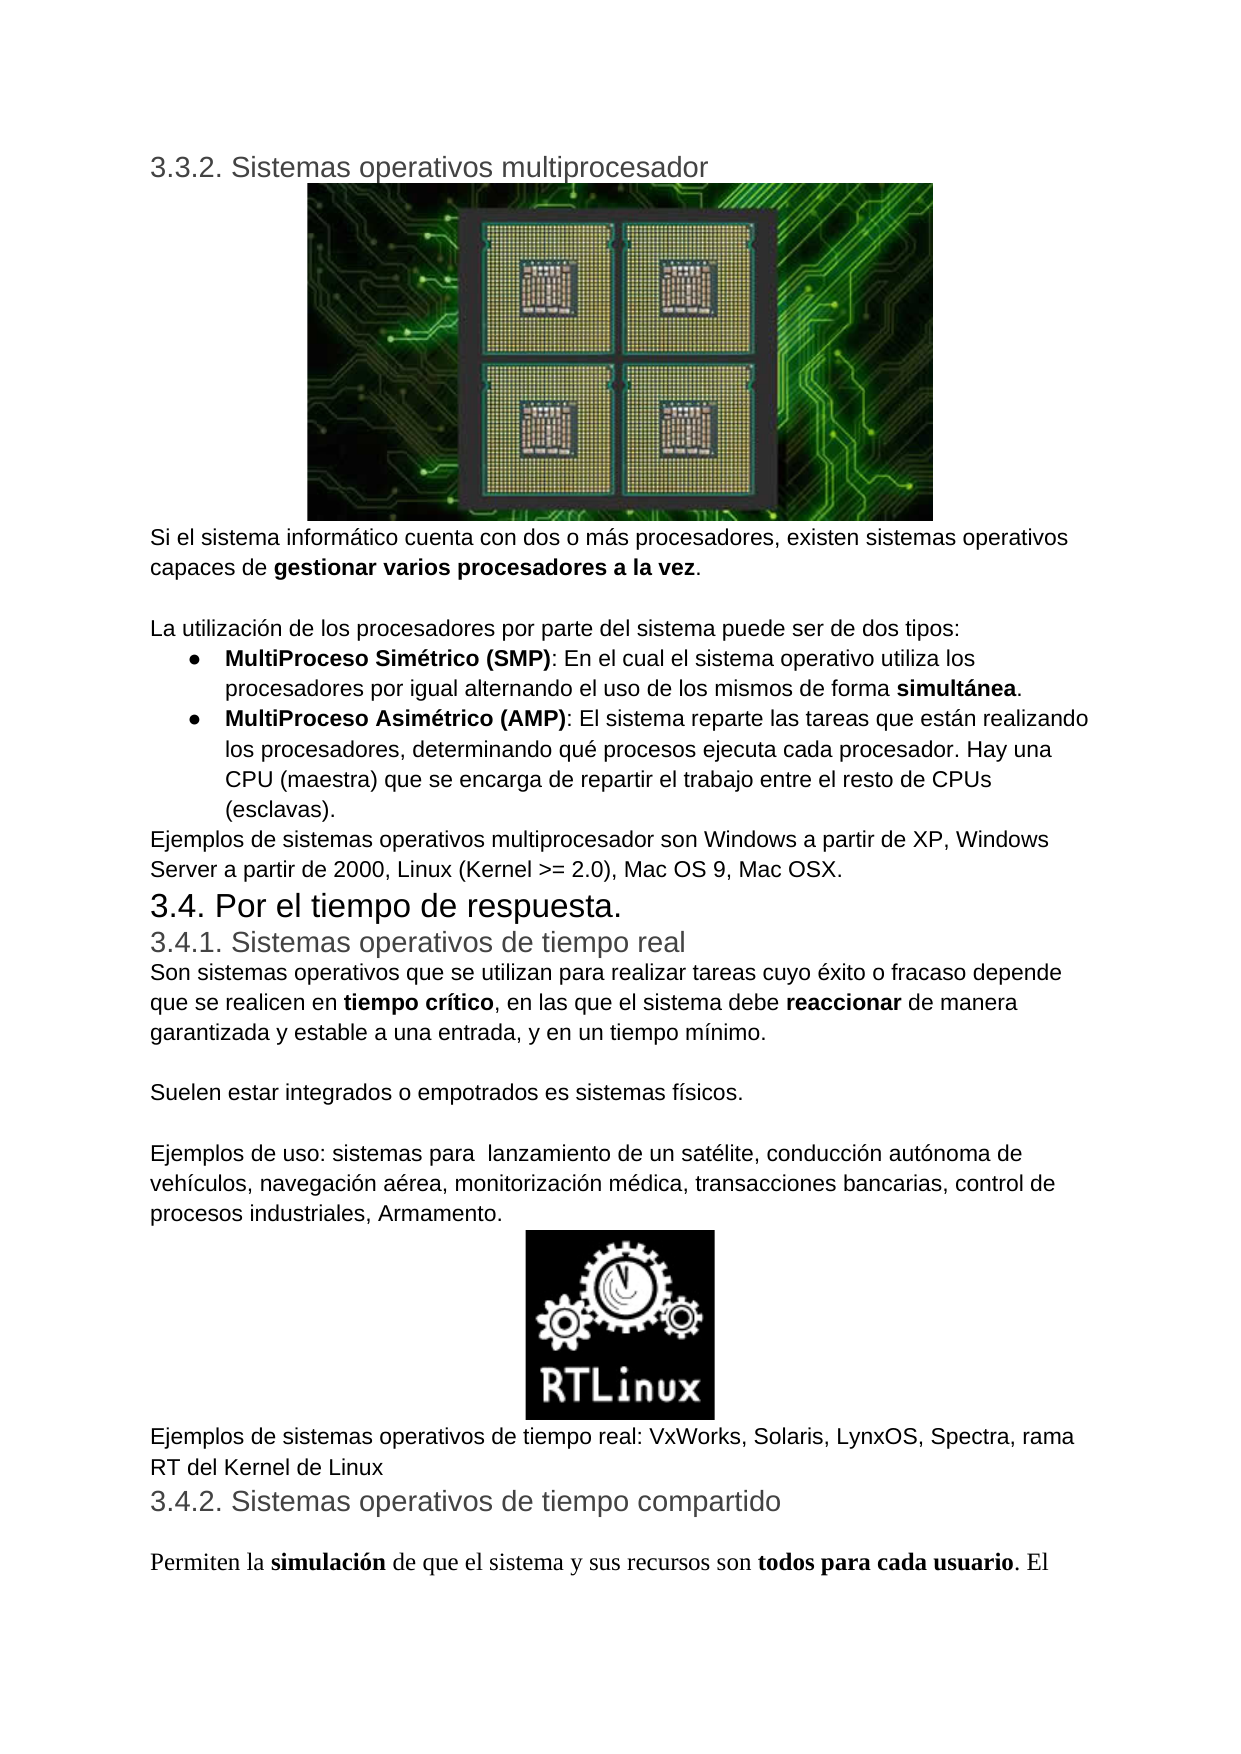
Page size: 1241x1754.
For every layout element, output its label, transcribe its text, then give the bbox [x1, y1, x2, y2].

picture [307, 183, 933, 521]
subtitle 3.4.2. Sistemas operativos de tiempo compartido [150, 1484, 1090, 1517]
picture [525, 1230, 715, 1420]
text Son sistemas operativos que se utilizan para realizar tareas cuyo éxito o fracaso depende que se realicen en tiempo crítico, en las que el sistema debe reaccionar de manera garantizada y estable a una entrada, y en un tiempo mínimo. [150, 958, 1090, 1045]
text Permiten la simulación de que el sistema y sus recursos son todos para cada usuario. El [150, 1547, 1090, 1576]
text Si el sistema informático cuenta con dos o más procesadores, existen sistemas operativos capaces de gestionar varios procesadores a la vez. [150, 524, 1090, 581]
text Suelen estar integrados o empotrados es sistemas físicos. [150, 1079, 1090, 1106]
text Ejemplos de uso: sistemas para lanzamiento de un satélite, conducción autónoma de vehículos, navegación aérea, monitorización médica, transacciones bancarias, control de procesos industriales, Armamento. [150, 1140, 1090, 1227]
list MultiProceso Simétrico (SMP): En el cual el sistema operativo utiliza los procesadores por igual alternando el uso de los mismos de forma simultánea. [187, 645, 1090, 701]
subtitle 3.3.2. Sistemas operativos multiprocesador [150, 150, 1090, 183]
text Ejemplos de sistemas operativos de tiempo real: VxWorks, Solaris, LynxOS, Spectra, rama RT del Kernel de Linux [150, 1423, 1090, 1480]
subtitle 3.4. Por el tiempo de respuesta. [150, 887, 1090, 925]
subtitle 3.4.1. Sistemas operativos de tiempo real [150, 925, 1090, 958]
list MultiProceso Asimétrico (AMP): El sistema reparte las tareas que están realizando los procesadores, determinando qué procesos ejecuta cada procesador. Hay una CPU (maestra) que se encarga de repartir el trabajo entre el resto de CPUs (esclavas). [187, 705, 1090, 822]
text Ejemplos de sistemas operativos multiprocesador son Windows a partir de XP, Windows Server a partir de 2000, Linux (Kernel >= 2.0), Mac OS 9, Mac OSX. [150, 826, 1090, 883]
text La utilización de los procesadores por parte del sistema puede ser de dos tipos: [150, 615, 1090, 641]
